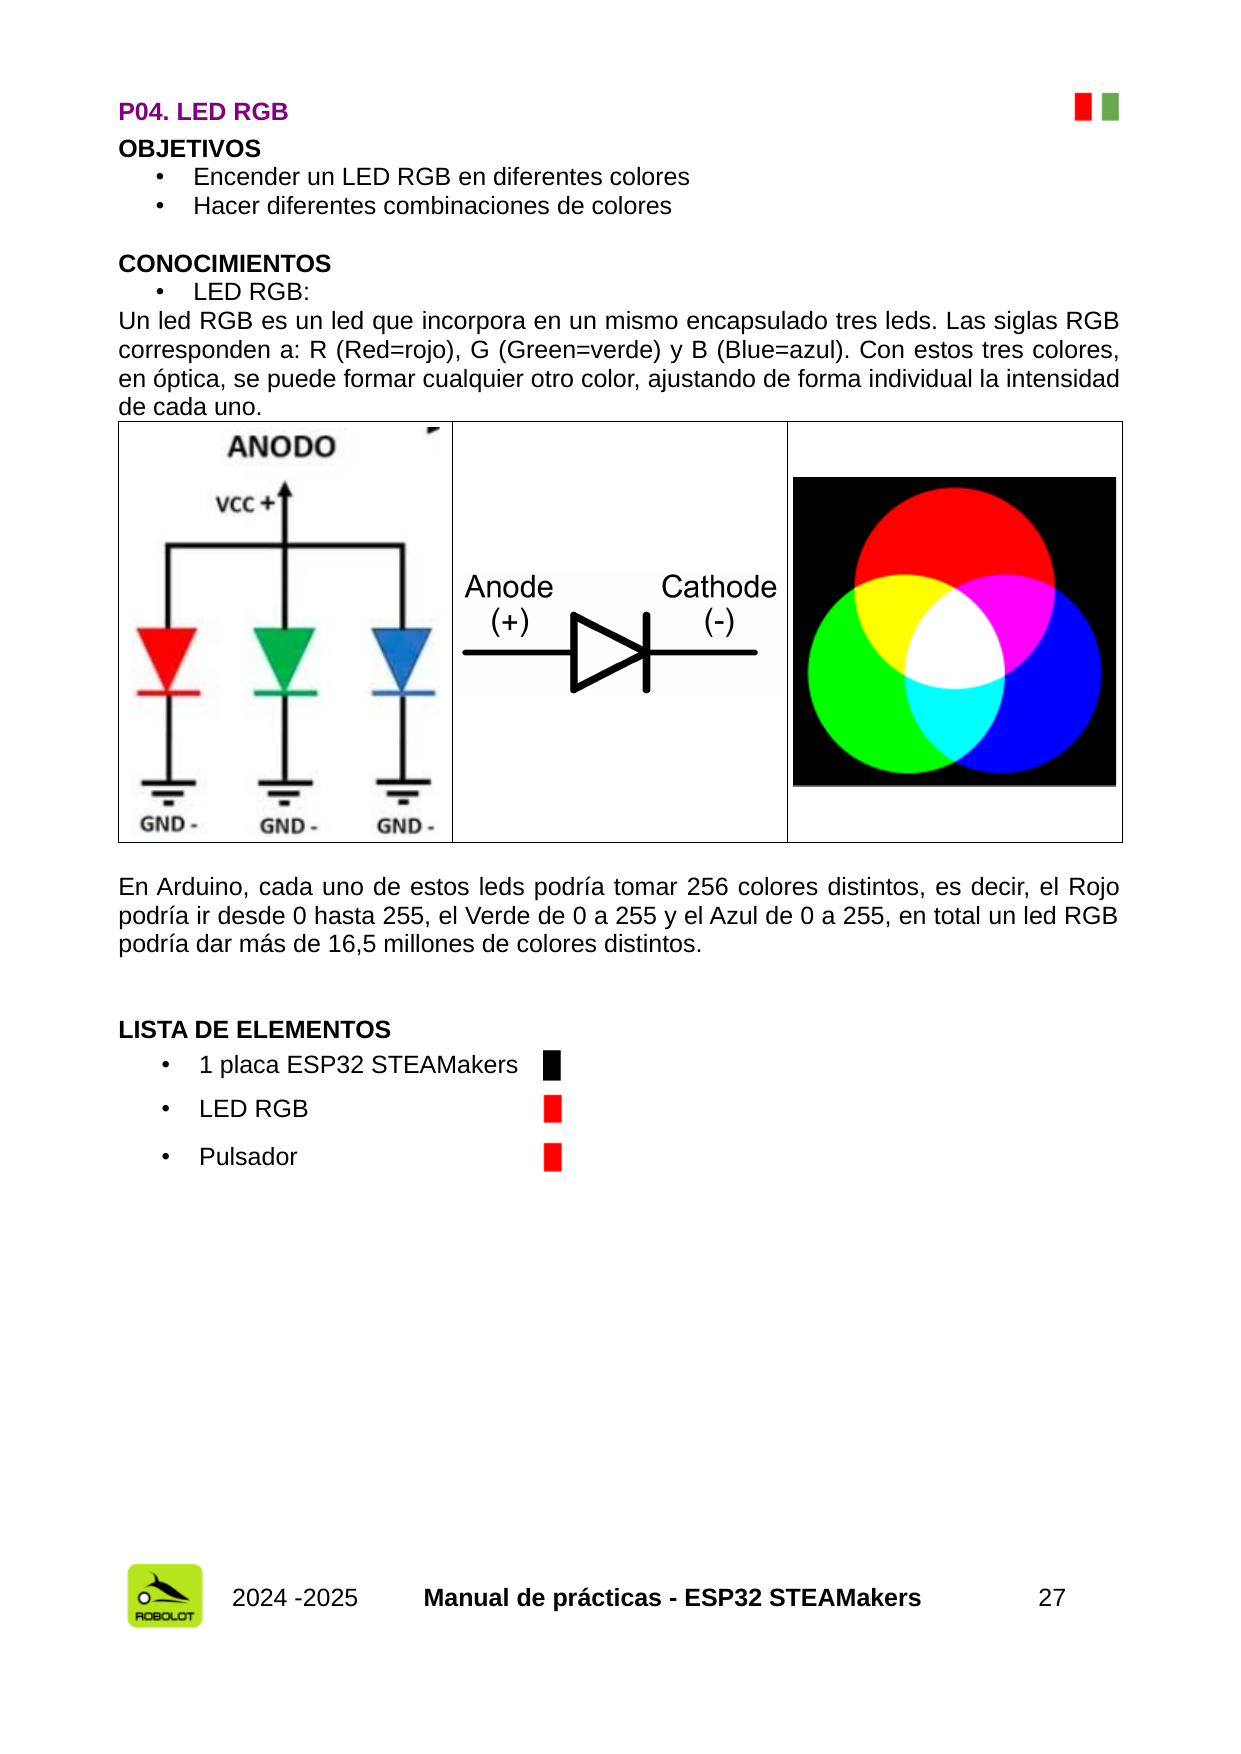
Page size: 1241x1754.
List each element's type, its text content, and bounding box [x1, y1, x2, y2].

picture [458, 571, 782, 694]
text CONOCIMIENTOS [118, 248, 1122, 277]
table_header [788, 422, 1122, 842]
table_cell [484, 1085, 537, 1133]
picture [793, 477, 1117, 787]
picture [126, 1563, 205, 1631]
picture [131, 427, 440, 837]
table_cell Pulsador [118, 1133, 484, 1181]
table_header [453, 422, 787, 842]
table_cell [484, 1133, 537, 1181]
table_cell [537, 1133, 721, 1181]
picture [1072, 88, 1123, 127]
text Un led RGB es un led que incorpora en un mismo encapsulado tres leds. Las siglas RGB corresponden a: R (Red=rojo), G (Green=verde) y B (Blue=azul). Con estos tres colores, en óptica, se puede formar cualquier otro color, ajustando de forma individual la intensidad de cada uno. [118, 306, 1122, 421]
text OBJETIVOS [118, 133, 1122, 162]
list Hacer diferentes combinaciones de colores [156, 191, 1122, 220]
list LED RGB: [156, 277, 1122, 306]
table_cell [537, 1085, 721, 1133]
table_header [119, 422, 452, 842]
picture [542, 1138, 565, 1176]
list Encender un LED RGB en diferentes colores [156, 162, 1122, 191]
table_header █ [537, 1044, 721, 1084]
picture [542, 1090, 565, 1127]
table_cell LED RGB [118, 1085, 484, 1133]
text LISTA DE ELEMENTOS [118, 1015, 1122, 1044]
text En Arduino, cada uno de estos leds podría tomar 256 colores distintos, es decir, el Rojo podría ir desde 0 hasta 255, el Verde de 0 a 255 y el Azul de 0 a 255, en total un led RGB podría dar más de 16,5 millones de colores distintos. [118, 872, 1122, 958]
subtitle P04. LED RGB [118, 97, 1072, 125]
table_header 1 placa ESP32 STEAMakers [118, 1044, 537, 1084]
